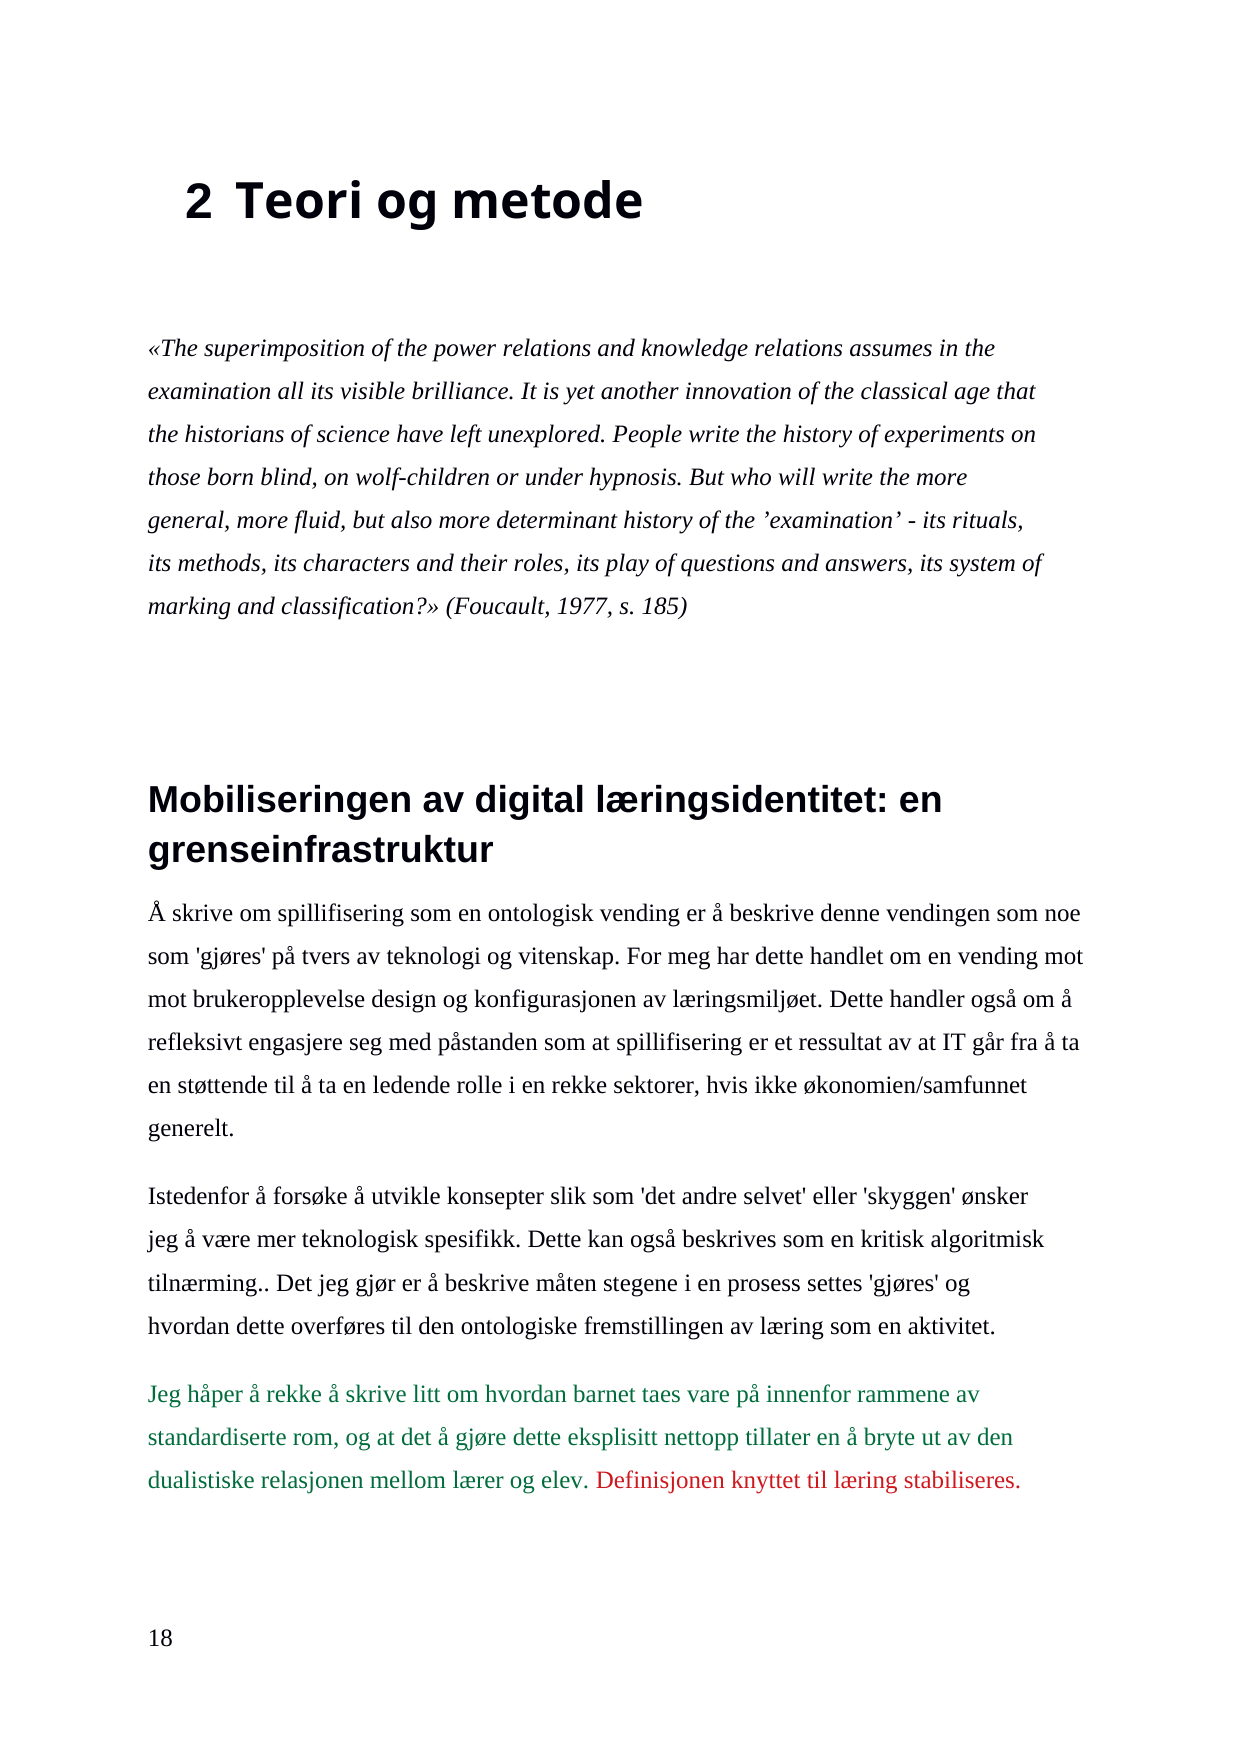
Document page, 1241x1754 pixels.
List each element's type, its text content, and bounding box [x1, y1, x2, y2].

text Å skrive om spillifisering som en ontologisk vending er å beskrive denne vendingen som noe som 'gjøres' på tvers av teknologi og vitenskap. For meg har dette handlet om en vending mot mot brukeropplevelse design og konfigurasjonen av læringsmiljøet. Dette handler også om å refleksivt engasjere seg med påstanden som at spillifisering er et ressultat av at IT går fra å ta en støttende til å ta en ledende rolle i en rekke sektorer, hvis ikke økonomien/samfunnet generelt. [148, 898, 1092, 1142]
text «The superimposition of the power relations and knowledge relations assumes in the examination all its visible brilliance. It is yet another innovation of the classical age that the historians of science have left unexplored. People write the history of experiments on those born blind, on wolf-children or under hypnosis. But who will write the more general, more fluid, but also more determinant history of the ’examination’ - its rituals, its methods, its characters and their roles, its play of questions and answers, its system of marking and classification?» (Foucault, 1977, s. 185) [148, 333, 1046, 620]
text Jeg håper å rekke å skrive litt om hvordan barnet taes vare på innenfor rammene av standardiserte rom, og at det å gjøre dette eksplisitt nettopp tillater en å bryte ut av den dualistiske relasjonen mellom lærer og elev. Definisjonen knyttet til læring stabiliseres. [148, 1379, 1046, 1494]
text Istedenfor å forsøke å utvikle konsepter slik som 'det andre selvet' eller 'skyggen' ønsker jeg å være mer teknologisk spesifikk. Dette kan også beskrives som en kritisk algoritmisk tilnærming.. Det jeg gjør er å beskrive måten stegene i en prosess settes 'gjøres' og hvordan dette overføres til den ontologiske fremstillingen av læring som en aktivitet. [148, 1181, 1046, 1339]
subtitle Teori og metode [185, 165, 1092, 233]
subtitle Mobiliseringen av digital læringsidentitet: en grenseinfrastruktur [148, 778, 1092, 870]
